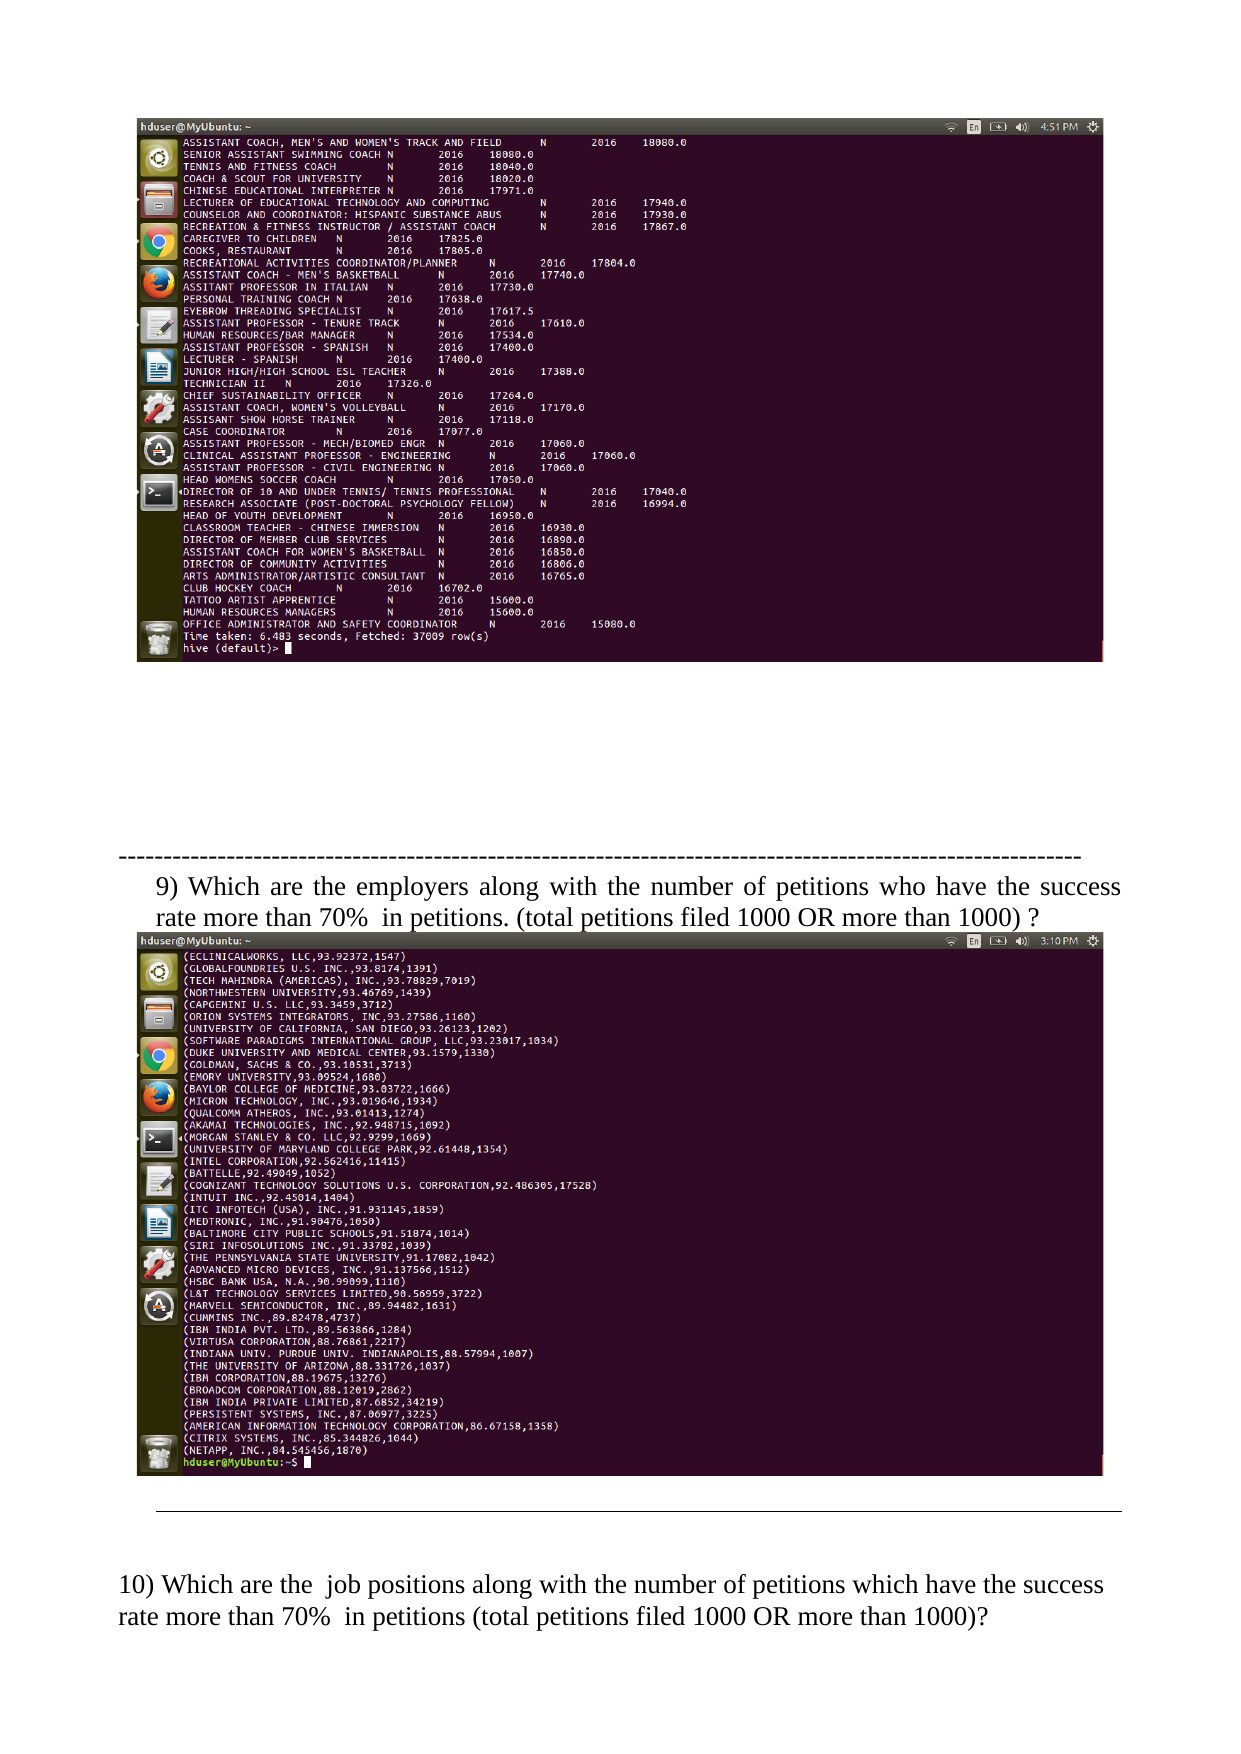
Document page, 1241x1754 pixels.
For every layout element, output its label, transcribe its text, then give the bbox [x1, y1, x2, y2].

picture [136, 932, 1104, 1476]
text 10) Which are the job positions along with the number of petitions which have the success rate more than 70% in petitions (total petitions filed 1000 OR more than 1000)? [118, 1569, 1122, 1631]
text 9) Which are the employers along with the number of petitions who have the success rate more than 70% in petitions. (total petitions filed 1000 OR more than 1000) ? [156, 870, 1122, 932]
picture [136, 118, 1104, 662]
text ----------------------------------------------------------------------------------------------------------- [118, 839, 1122, 870]
